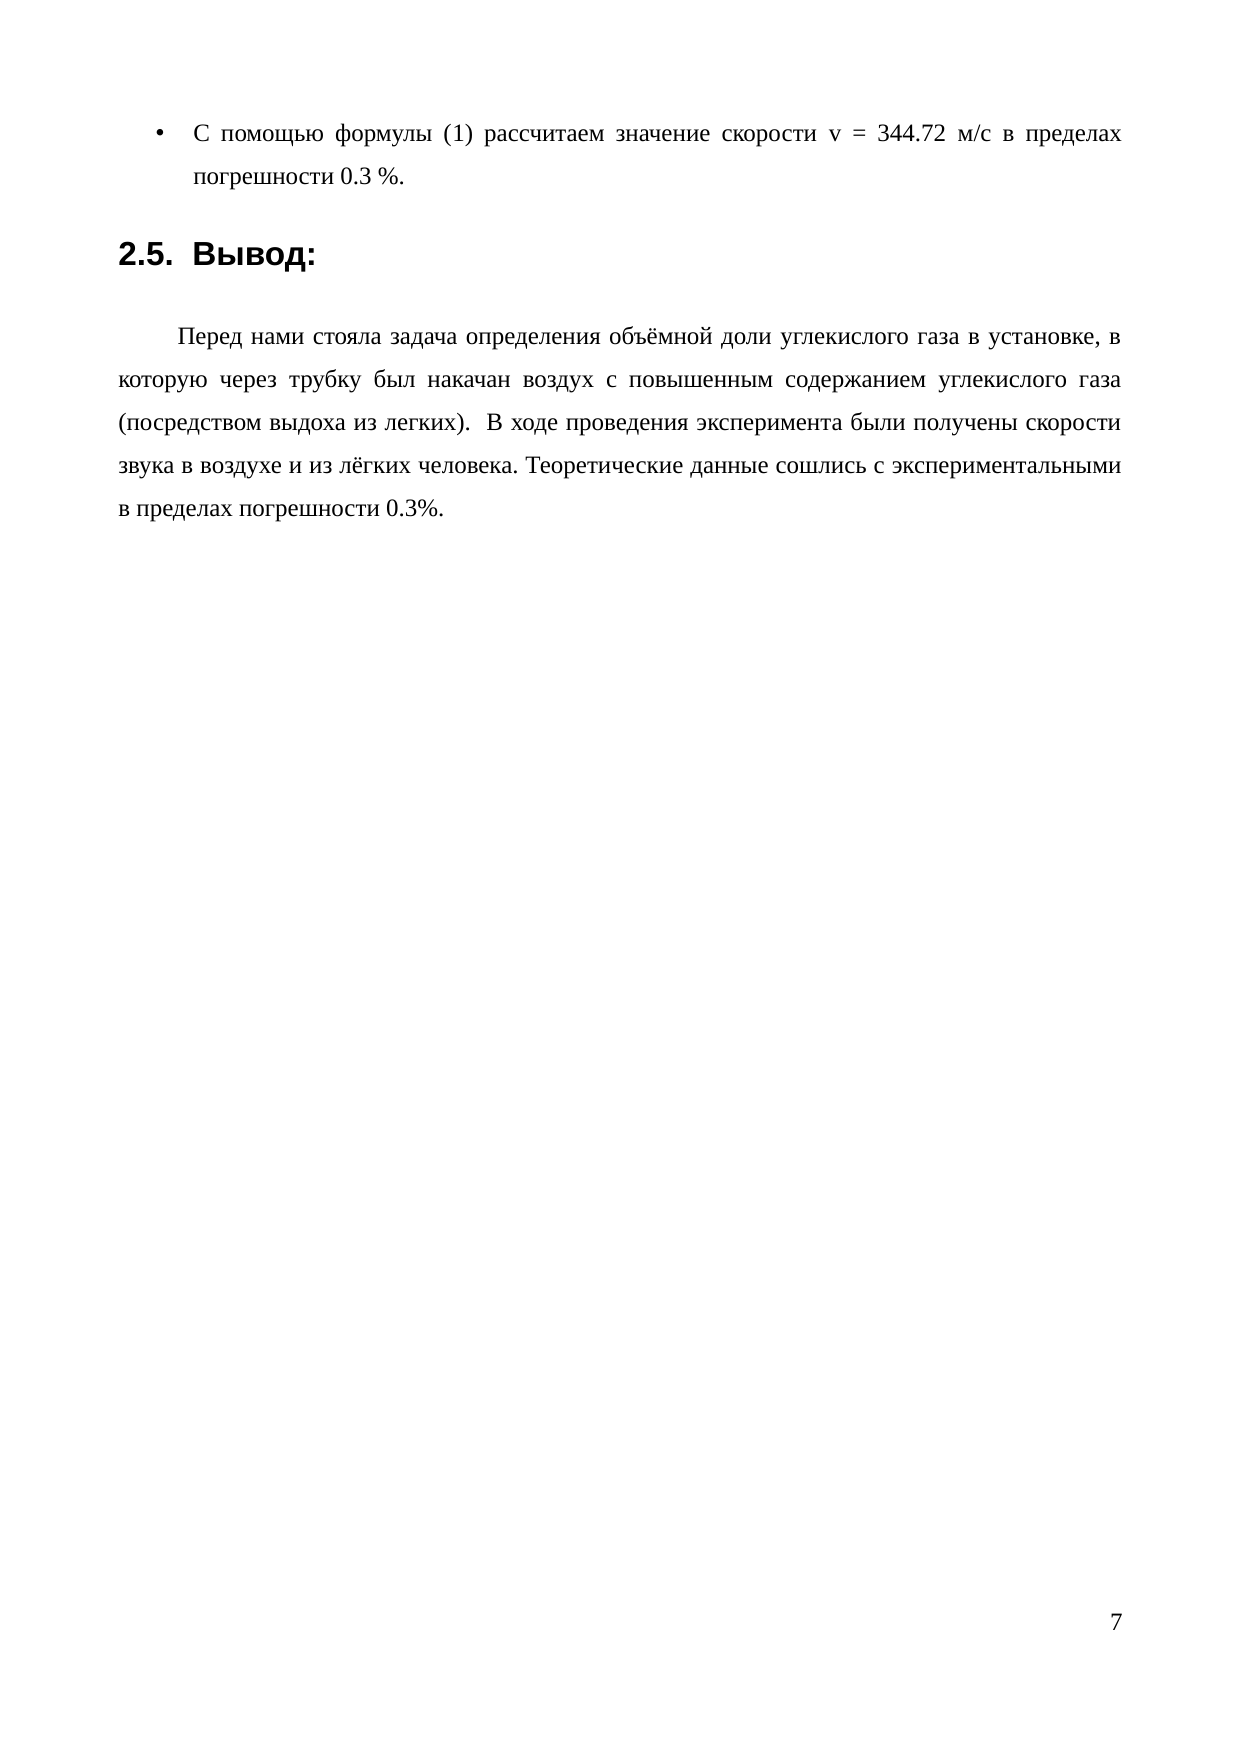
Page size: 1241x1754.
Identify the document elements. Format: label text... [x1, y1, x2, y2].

subtitle Вывод: [118, 234, 1122, 272]
text Перед нами стояла задача определения объёмной доли углекислого газа в установке, в которую через трубку был накачан воздух с повышенным содержанием углекислого газа (посредством выдоха из легких). В ходе проведения эксперимента были получены скорости звука в воздухе и из лёгких человека. Теоретические данные сошлись с экспериментальными в пределах погрешности 0.3%. [118, 321, 1122, 522]
list С помощью формулы (1) рассчитаем значение скорости v = 344.72 м/с в пределах погрешности 0.3 %. [156, 118, 1122, 190]
